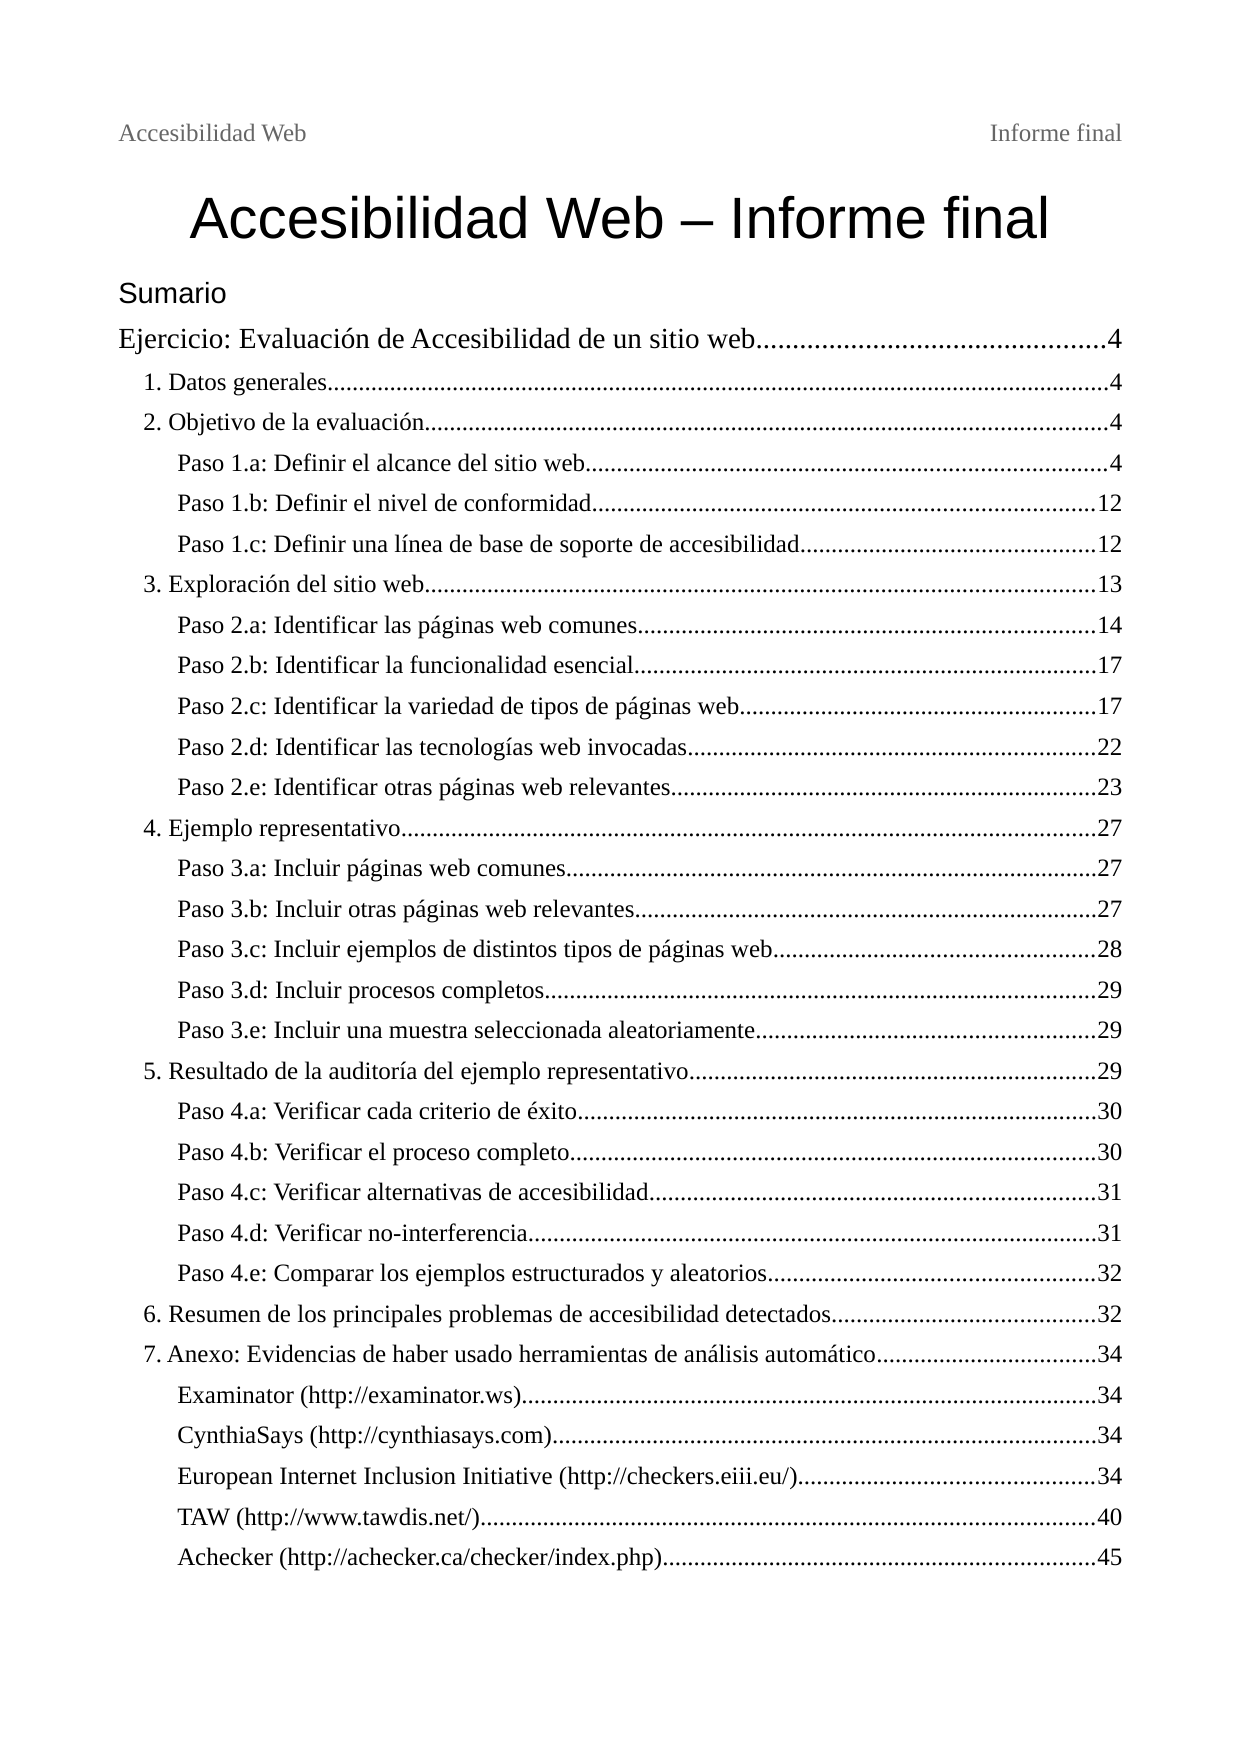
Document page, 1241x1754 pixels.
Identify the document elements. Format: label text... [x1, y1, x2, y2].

text 3. Exploración del sitio web 13 [143, 569, 1122, 598]
text TAW (http://www.tawdis.net/) 40 [177, 1502, 1122, 1530]
text 1. Datos generales 4 [143, 367, 1122, 396]
text 7. Anexo: Evidencias de haber usado herramientas de análisis automático 34 [143, 1339, 1122, 1368]
text 4. Ejemplo representativo 27 [143, 813, 1122, 841]
text Paso 2.a: Identificar las páginas web comunes 14 [177, 610, 1122, 639]
text Paso 4.e: Comparar los ejemplos estructurados y aleatorios 32 [177, 1258, 1122, 1287]
text Examinator (http://examinator.ws) 34 [177, 1380, 1122, 1409]
text Ejercicio: Evaluación de Accesibilidad de un sitio web 4 [118, 322, 1122, 355]
text Paso 3.e: Incluir una muestra seleccionada aleatoriamente 29 [177, 1015, 1122, 1044]
text Paso 2.d: Identificar las tecnologías web invocadas 22 [177, 732, 1122, 760]
text European Internet Inclusion Initiative (http://checkers.eiii.eu/) 34 [177, 1461, 1122, 1490]
text 6. Resumen de los principales problemas de accesibilidad detectados 32 [143, 1299, 1122, 1328]
text Paso 3.c: Incluir ejemplos de distintos tipos de páginas web 28 [177, 934, 1122, 963]
text Paso 2.b: Identificar la funcionalidad esencial 17 [177, 651, 1122, 679]
text Paso 1.b: Definir el nivel de conformidad 12 [177, 488, 1122, 517]
text 2. Objetivo de la evaluación 4 [143, 407, 1122, 436]
text Achecker (http://achecker.ca/checker/index.php) 45 [177, 1542, 1122, 1571]
text Paso 1.c: Definir una línea de base de soporte de accesibilidad 12 [177, 529, 1122, 558]
subtitle Sumario [118, 276, 1122, 309]
text 5. Resultado de la auditoría del ejemplo representativo 29 [143, 1056, 1122, 1084]
text Paso 4.b: Verificar el proceso completo 30 [177, 1137, 1122, 1166]
text Paso 4.c: Verificar alternativas de accesibilidad 31 [177, 1177, 1122, 1206]
text Paso 3.a: Incluir páginas web comunes 27 [177, 853, 1122, 882]
text Paso 3.b: Incluir otras páginas web relevantes 27 [177, 894, 1122, 922]
text CynthiaSays (http://cynthiasays.com) 34 [177, 1421, 1122, 1449]
text Paso 4.d: Verificar no-interferencia 31 [177, 1218, 1122, 1247]
text Paso 3.d: Incluir procesos completos 29 [177, 975, 1122, 1003]
text Paso 2.e: Identificar otras páginas web relevantes 23 [177, 772, 1122, 801]
title Accesibilidad Web – Informe final [118, 183, 1122, 251]
text Paso 4.a: Verificar cada criterio de éxito 30 [177, 1096, 1122, 1125]
text Paso 1.a: Definir el alcance del sitio web 4 [177, 448, 1122, 477]
text Paso 2.c: Identificar la variedad de tipos de páginas web 17 [177, 691, 1122, 720]
